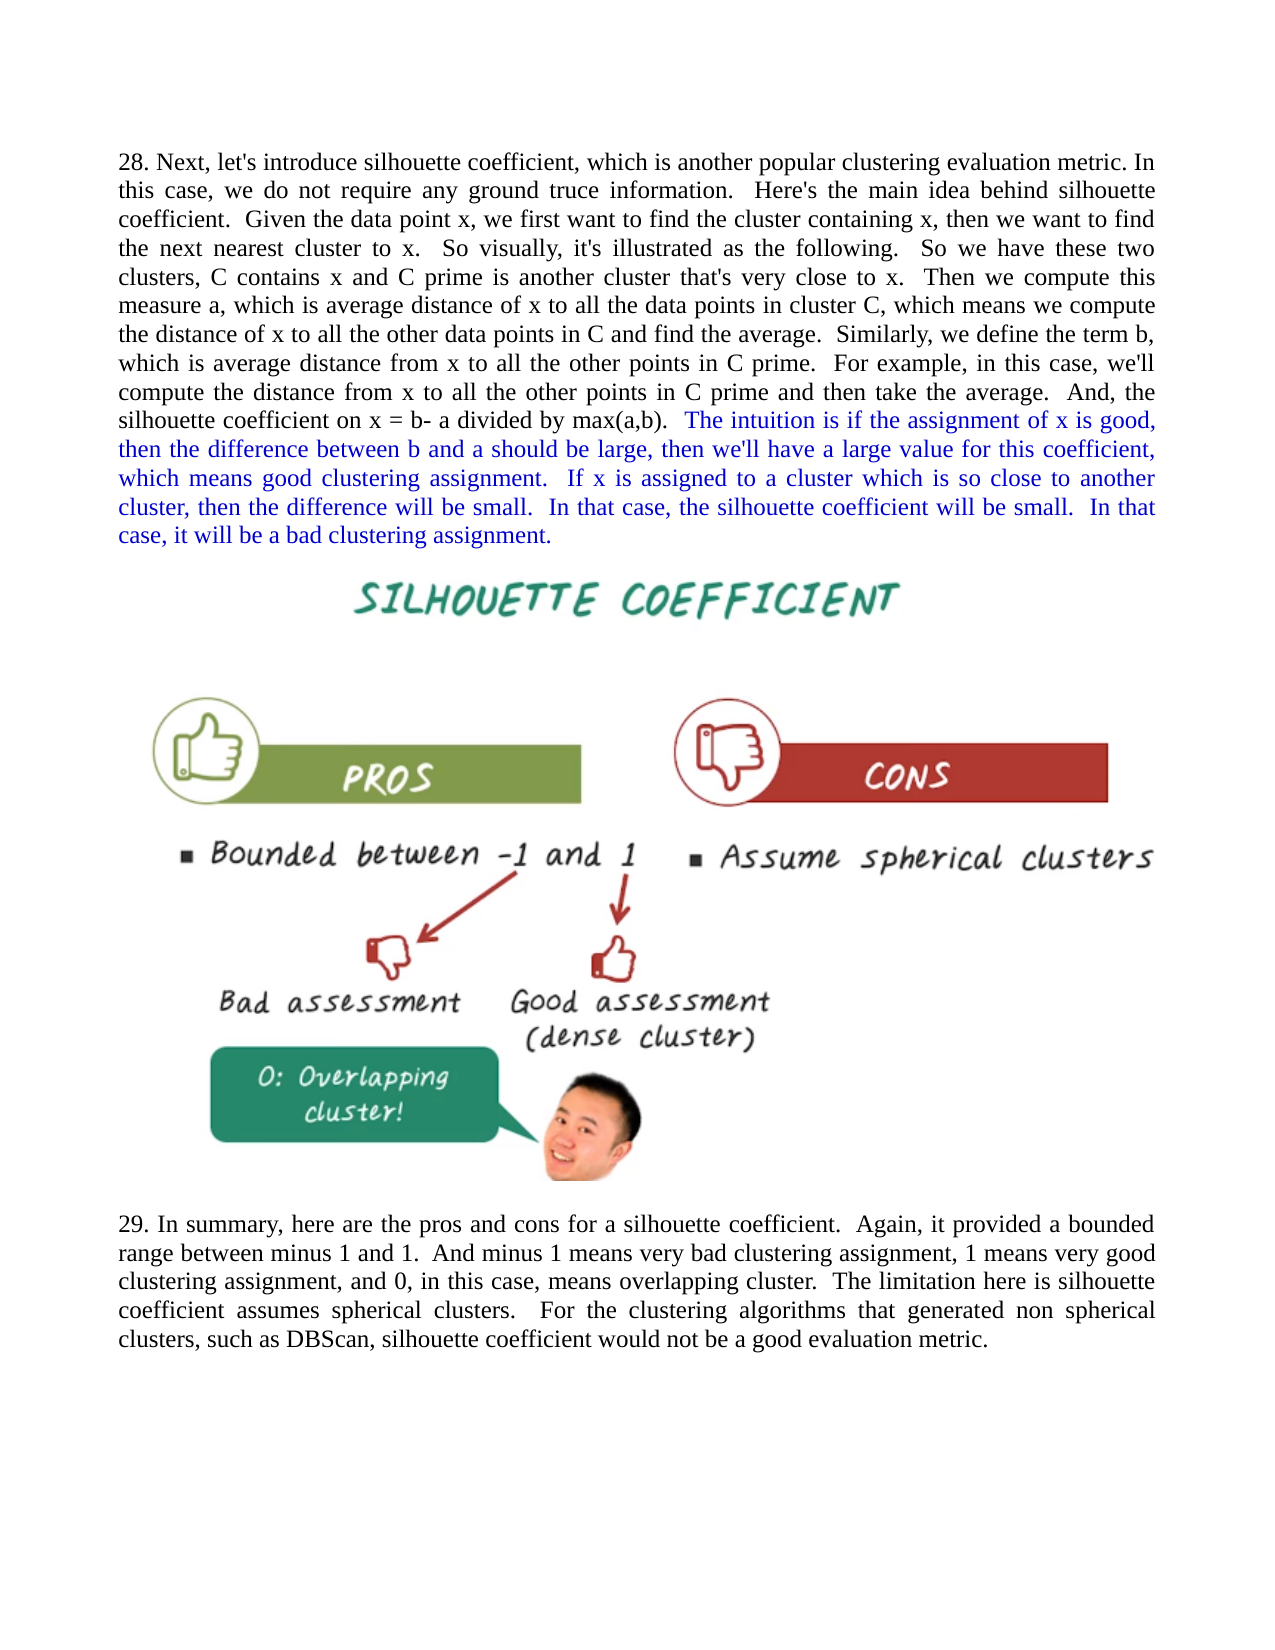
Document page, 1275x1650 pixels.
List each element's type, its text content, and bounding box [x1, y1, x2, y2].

text 29. In summary, here are the pros and cons for a silhouette coefficient. Again, it provided a bounded range between minus 1 and 1. And minus 1 means very bad clustering assignment, 1 means very good clustering assignment, and 0, in this case, means overlapping cluster. The limitation here is silhouette coefficient assumes spherical clusters. For the clustering algorithms that generated non spherical clusters, such as DBScan, silhouette coefficient would not be a good evaluation metric. [118, 1209, 1157, 1353]
picture [118, 578, 1157, 1181]
text 28. Next, let's introduce silhouette coefficient, which is another popular clustering evaluation metric. In this case, we do not require any ground truce information. Here's the main idea behind silhouette coefficient. Given the data point x, we first want to find the cluster containing x, then we want to find the next nearest cluster to x. So visually, it's illustrated as the following. So we have these two clusters, C contains x and C prime is another cluster that's very close to x. Then we compute this measure a, which is average distance of x to all the data points in cluster C, which means we compute the distance of x to all the other data points in C and find the average. Similarly, we define the term b, which is average distance from x to all the other points in C prime. For example, in this case, we'll compute the distance from x to all the other points in C prime and then take the average. And, the silhouette coefficient on x = b- a divided by max(a,b). The intuition is if the assignment of x is good, then the difference between b and a should be large, then we'll have a large value for this coefficient, which means good clustering assignment. If x is assigned to a cluster which is so close to another cluster, then the difference will be small. In that case, the silhouette coefficient will be small. In that case, it will be a bad clustering assignment. [118, 147, 1157, 549]
